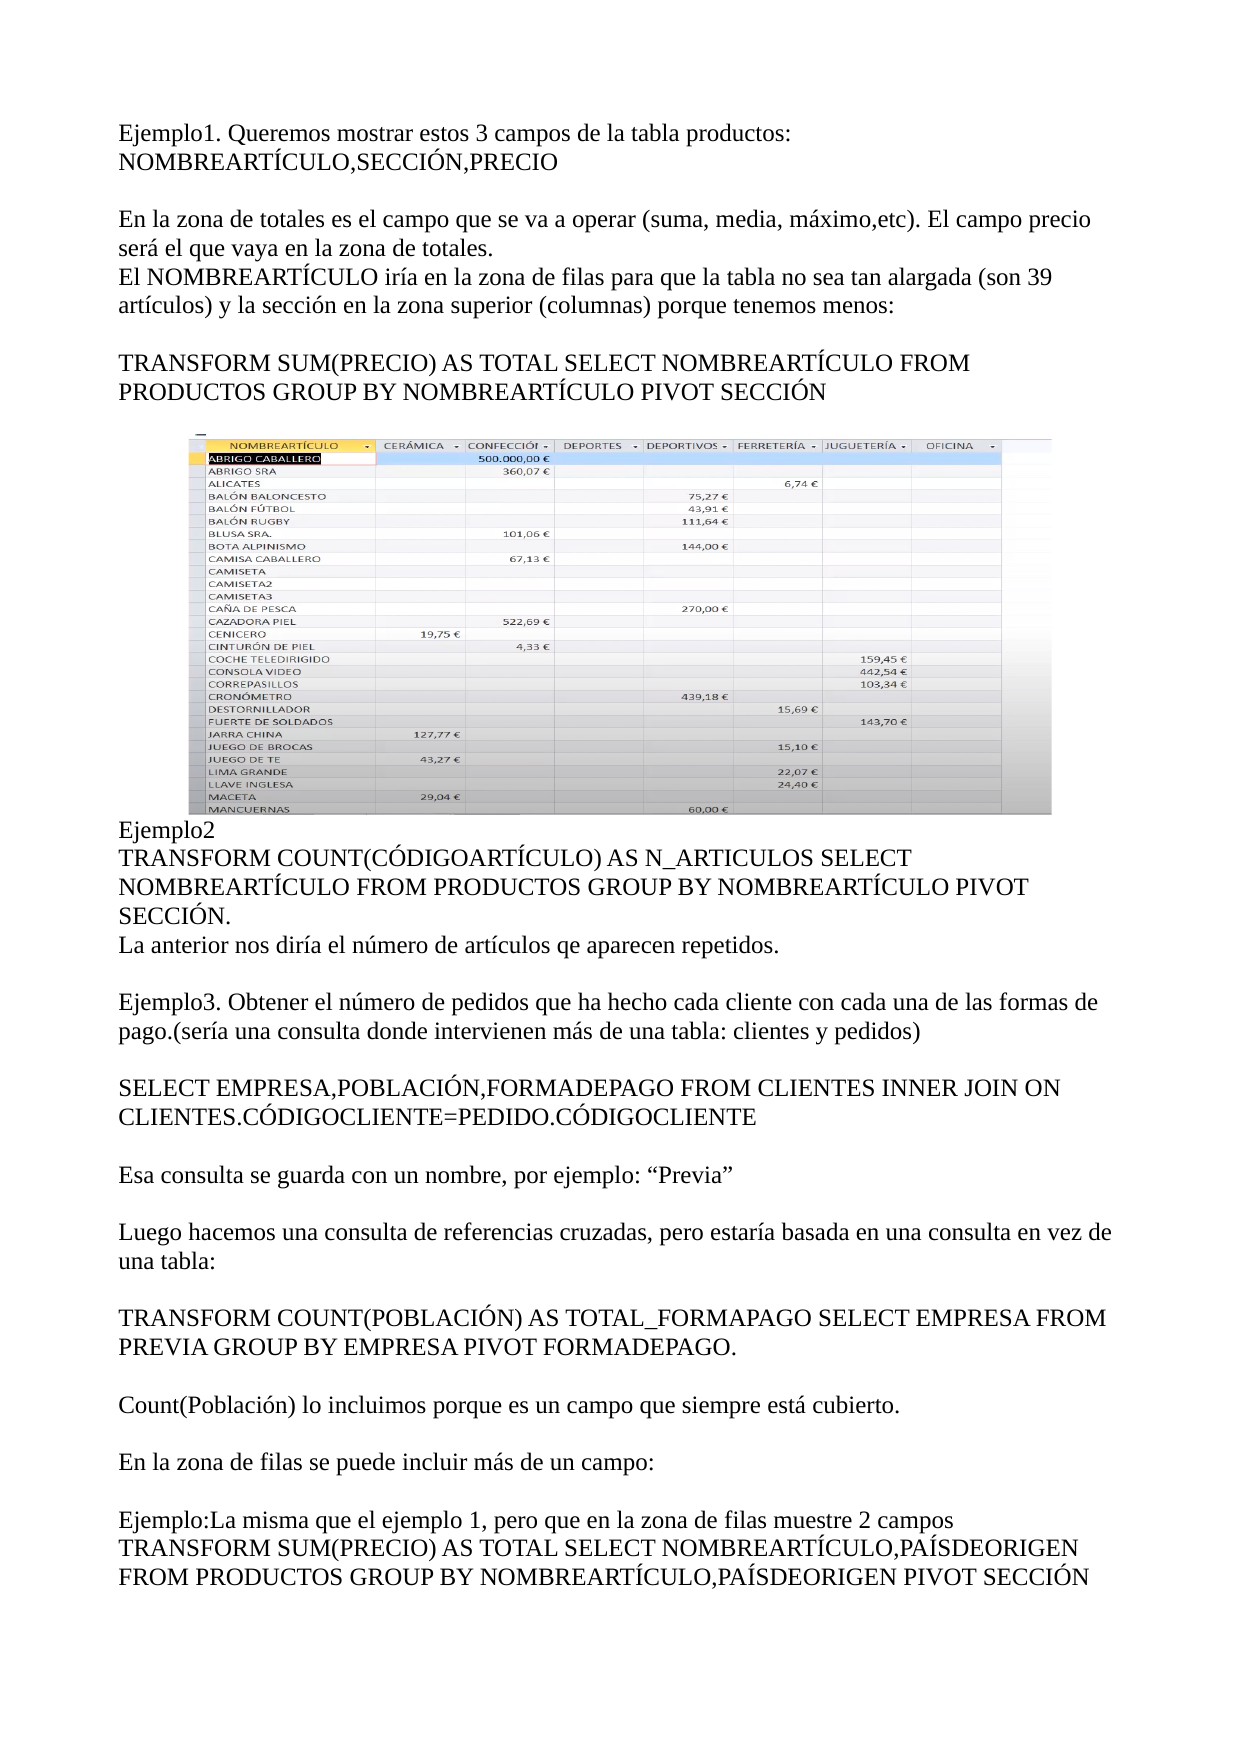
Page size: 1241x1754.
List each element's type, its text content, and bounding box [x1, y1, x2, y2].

text Esa consulta se guarda con un nombre, por ejemplo: “Previa” [118, 1160, 1122, 1188]
text Ejemplo2 [118, 434, 1122, 843]
text SELECT EMPRESA,POBLACIÓN,FORMADEPAGO FROM CLIENTES INNER JOIN ON CLIENTES.CÓDIGOCLIENTE=PEDIDO.CÓDIGOCLIENTE [118, 1073, 1122, 1131]
picture [188, 434, 1052, 815]
text Count(Población) lo incluimos porque es un campo que siempre está cubierto. [118, 1390, 1122, 1418]
text TRANSFORM SUM(PRECIO) AS TOTAL SELECT NOMBREARTÍCULO FROM PRODUCTOS GROUP BY NOMBREARTÍCULO PIVOT SECCIÓN [118, 348, 1122, 406]
text TRANSFORM SUM(PRECIO) AS TOTAL SELECT NOMBREARTÍCULO,PAÍSDEORIGEN FROM PRODUCTOS GROUP BY NOMBREARTÍCULO,PAÍSDEORIGEN PIVOT SECCIÓN [118, 1533, 1122, 1591]
text En la zona de totales es el campo que se va a operar (suma, media, máximo,etc). El campo precio será el que vaya en la zona de totales. [118, 204, 1122, 262]
text En la zona de filas se puede incluir más de un campo: [118, 1447, 1122, 1476]
text Ejemplo:La misma que el ejemplo 1, pero que en la zona de filas muestre 2 campos [118, 1505, 1122, 1533]
text Ejemplo1. Queremos mostrar estos 3 campos de la tabla productos: NOMBREARTÍCULO,SECCIÓN,PRECIO [118, 118, 1122, 176]
text La anterior nos diría el número de artículos qe aparecen repetidos. [118, 930, 1122, 958]
text El NOMBREARTÍCULO iría en la zona de filas para que la tabla no sea tan alargada (son 39 artículos) y la sección en la zona superior (columnas) porque tenemos menos: [118, 262, 1122, 319]
text Luego hacemos una consulta de referencias cruzadas, pero estaría basada en una consulta en vez de una tabla: [118, 1217, 1122, 1275]
text TRANSFORM COUNT(CÓDIGOARTÍCULO) AS N_ARTICULOS SELECT NOMBREARTÍCULO FROM PRODUCTOS GROUP BY NOMBREARTÍCULO PIVOT SECCIÓN. [118, 843, 1122, 930]
text TRANSFORM COUNT(POBLACIÓN) AS TOTAL_FORMAPAGO SELECT EMPRESA FROM PREVIA GROUP BY EMPRESA PIVOT FORMADEPAGO. [118, 1303, 1122, 1361]
text Ejemplo3. Obtener el número de pedidos que ha hecho cada cliente con cada una de las formas de pago.(sería una consulta donde intervienen más de una tabla: clientes y pedidos) [118, 987, 1122, 1045]
